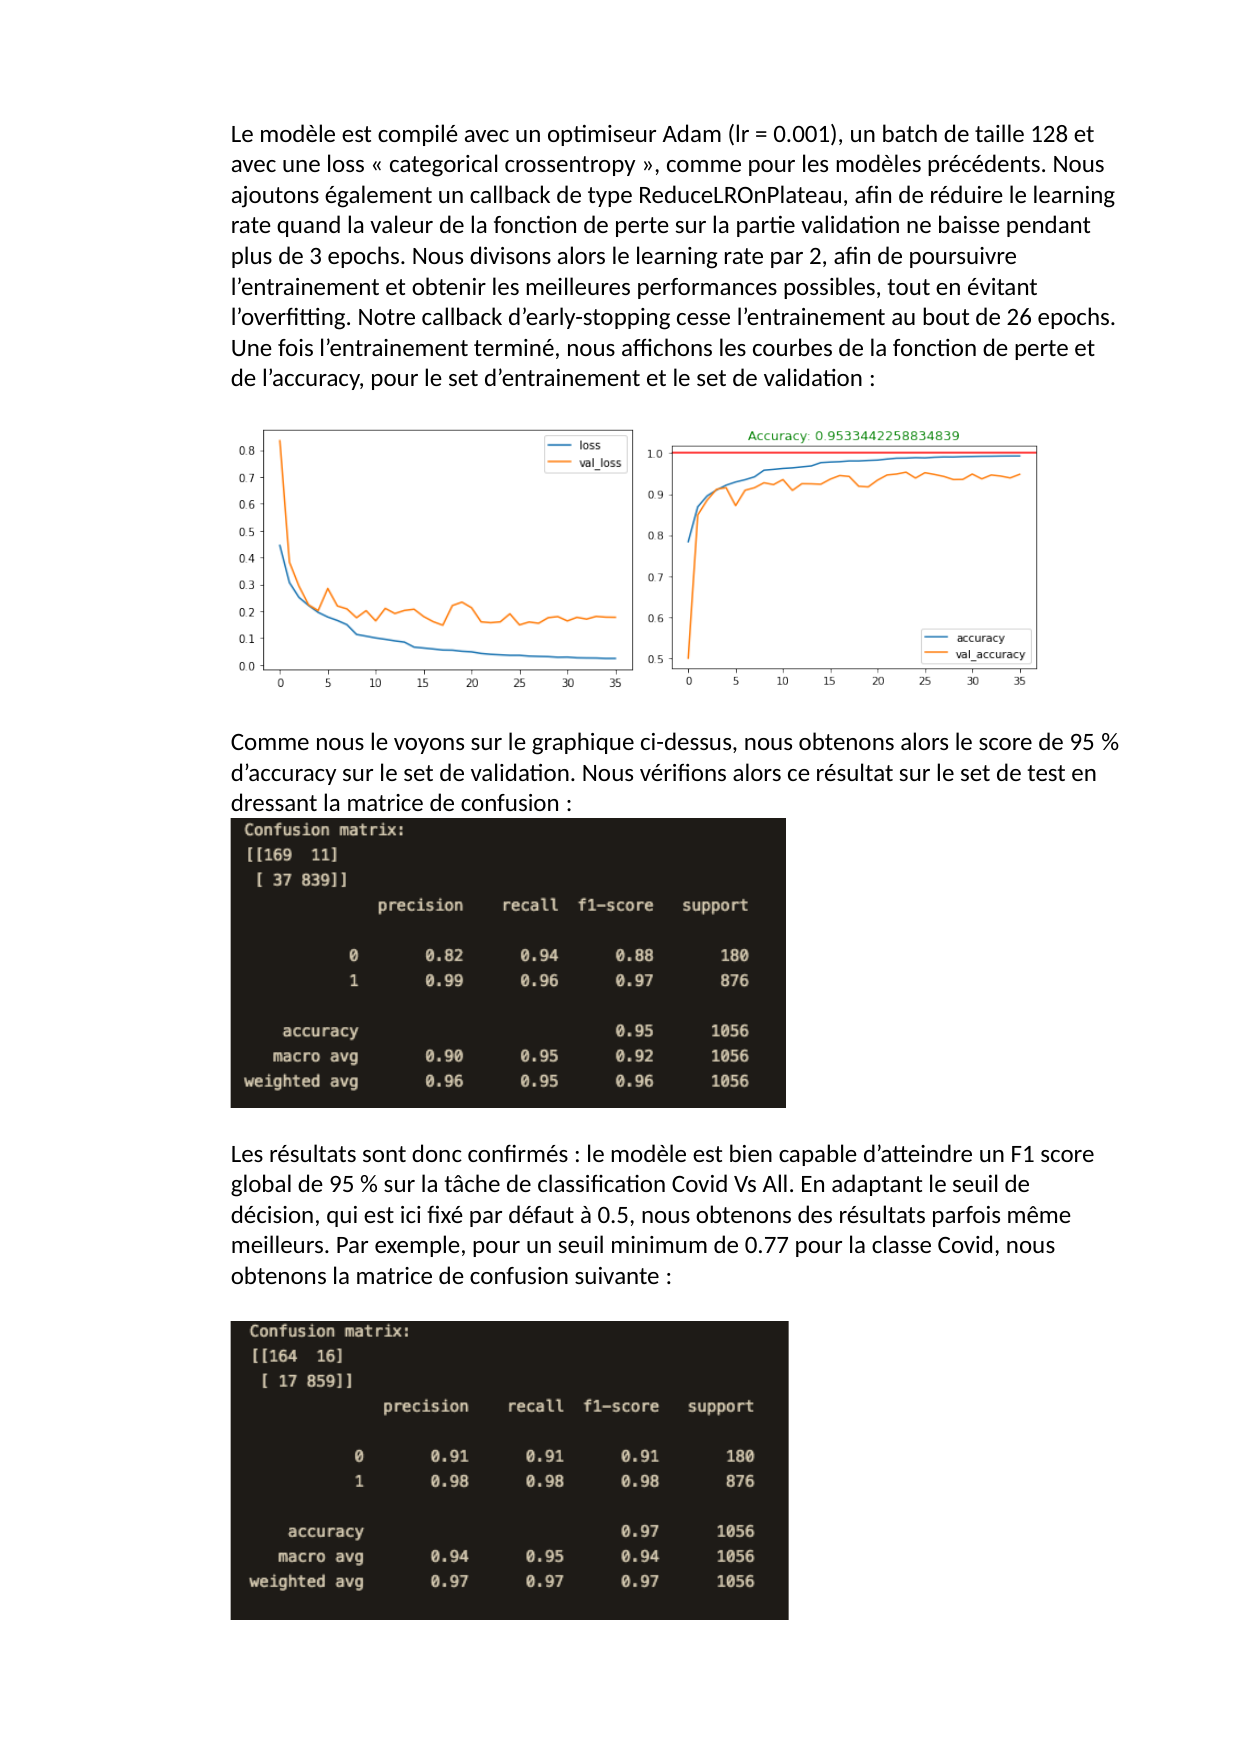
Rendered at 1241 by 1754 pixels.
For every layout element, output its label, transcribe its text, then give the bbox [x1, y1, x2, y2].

picture [230, 818, 786, 1108]
picture [230, 423, 1044, 696]
list Le modèle est compilé avec un optimiseur Adam (lr = 0.001), un batch de taille 128 et avec une loss « categorical crossentropy », comme pour les modèles précédents. Nous ajoutons également un callback de type ReduceLROnPlateau, afin de réduire le learning rate quand la valeur de la fonction de perte sur la partie validation ne baisse pendant plus de 3 epochs. Nous divisons alors le learning rate par 2, afin de poursuivre l’entrainement et obtenir les meilleures performances possibles, tout en évitant l’overfitting. Notre callback d’early-stopping cesse l’entrainement au bout de 26 epochs. Une fois l’entrainement terminé, nous affichons les courbes de la fonction de perte et de l’accuracy, pour le set d’entrainement et le set de validation : Comme nous le voyons sur le graphique ci-dessus, nous obtenons alors le score de 95 % d’accuracy sur le set de validation. Nous vérifions alors ce résultat sur le set de test en dressant la matrice de confusion : Les résultats sont donc confirmés : le modèle est bien capable d’atteindre un F1 score global de 95 % sur la tâche de classification Covid Vs All. En adaptant le seuil de décision, qui est ici fixé par défaut à 0.5, nous obtenons des résultats parfois même meilleurs. Par exemple, pour un seuil minimum de 0.77 pour la classe Covid, nous obtenons la matrice de confusion suivante : [193, 118, 1122, 1620]
picture [230, 1321, 789, 1620]
